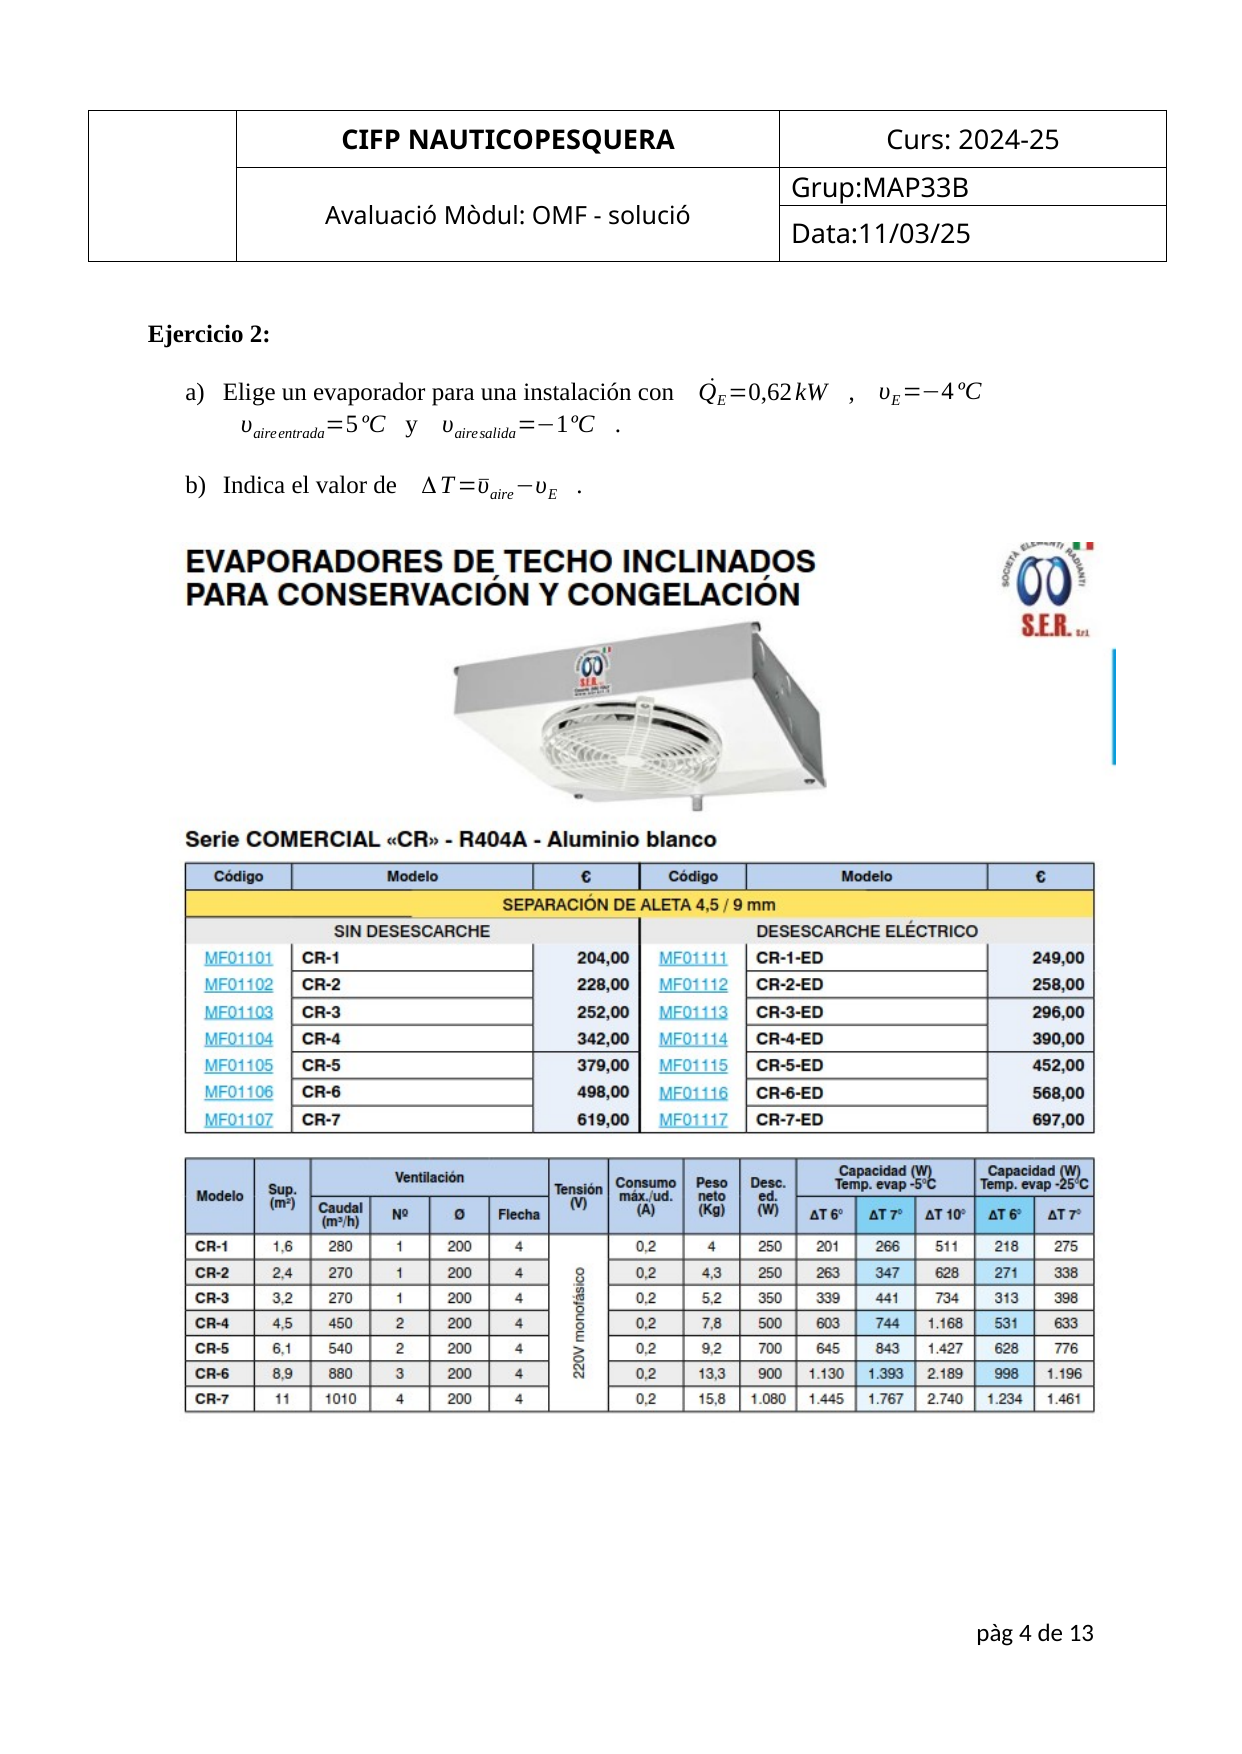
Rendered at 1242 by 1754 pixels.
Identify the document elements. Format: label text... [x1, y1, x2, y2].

text Ejercicio 2: [148, 319, 1094, 348]
list Indica el valor de . [185, 470, 1094, 503]
picture [169, 542, 1116, 1424]
list Elige un evaporador para una instalación con , y . [185, 377, 1094, 442]
